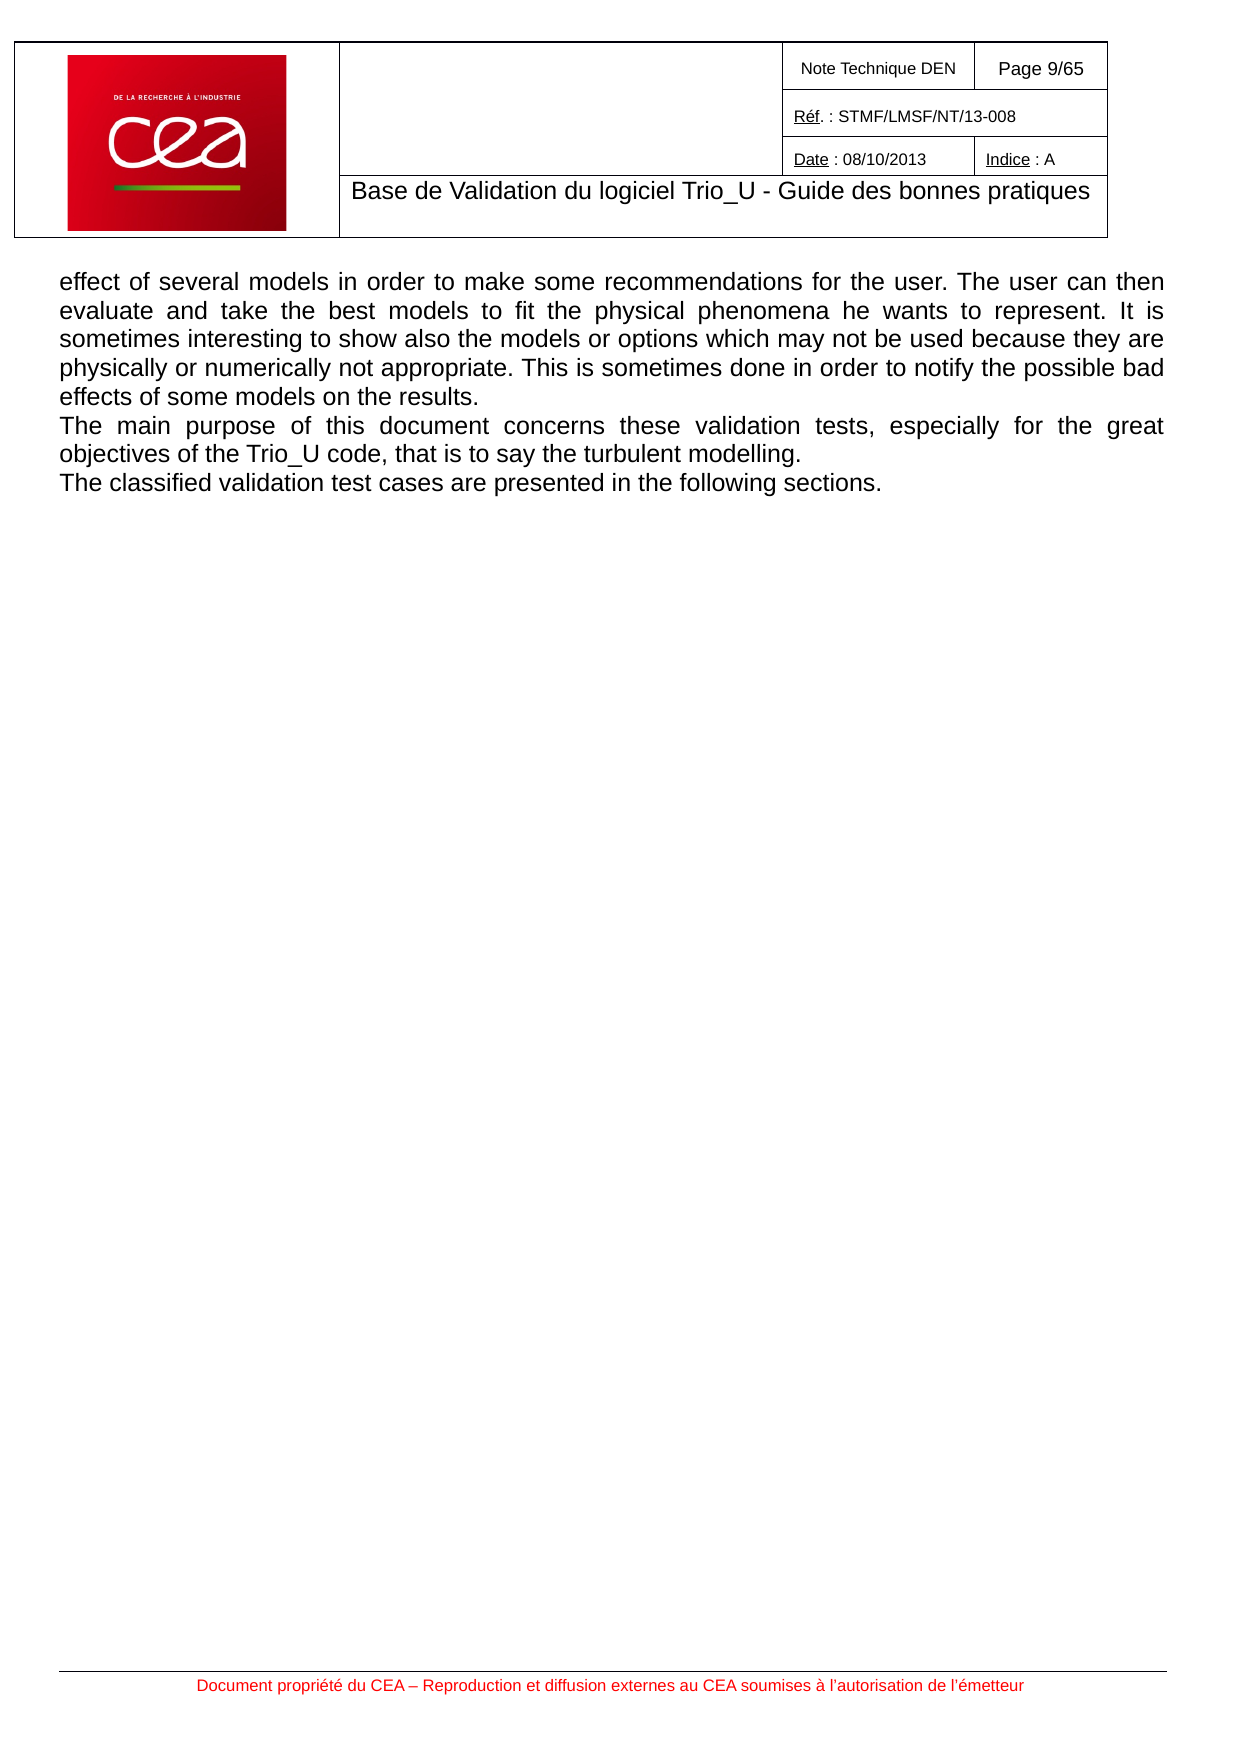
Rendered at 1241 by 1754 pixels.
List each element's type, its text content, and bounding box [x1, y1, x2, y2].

text effect of several models in order to make some recommendations for the user. The user can then evaluate and take the best models to fit the physical phenomena he wants to represent. It is sometimes interesting to show also the models or options which may not be used because they are physically or numerically not appropriate. This is sometimes done in order to notify the possible bad effects of some models on the results. [59, 267, 1167, 411]
text The classified validation test cases are presented in the following sections. [59, 468, 1167, 497]
text The main purpose of this document concerns these validation tests, especially for the great objectives of the Trio_U code, that is to say the turbulent modelling. [59, 411, 1167, 468]
picture [67, 55, 287, 231]
